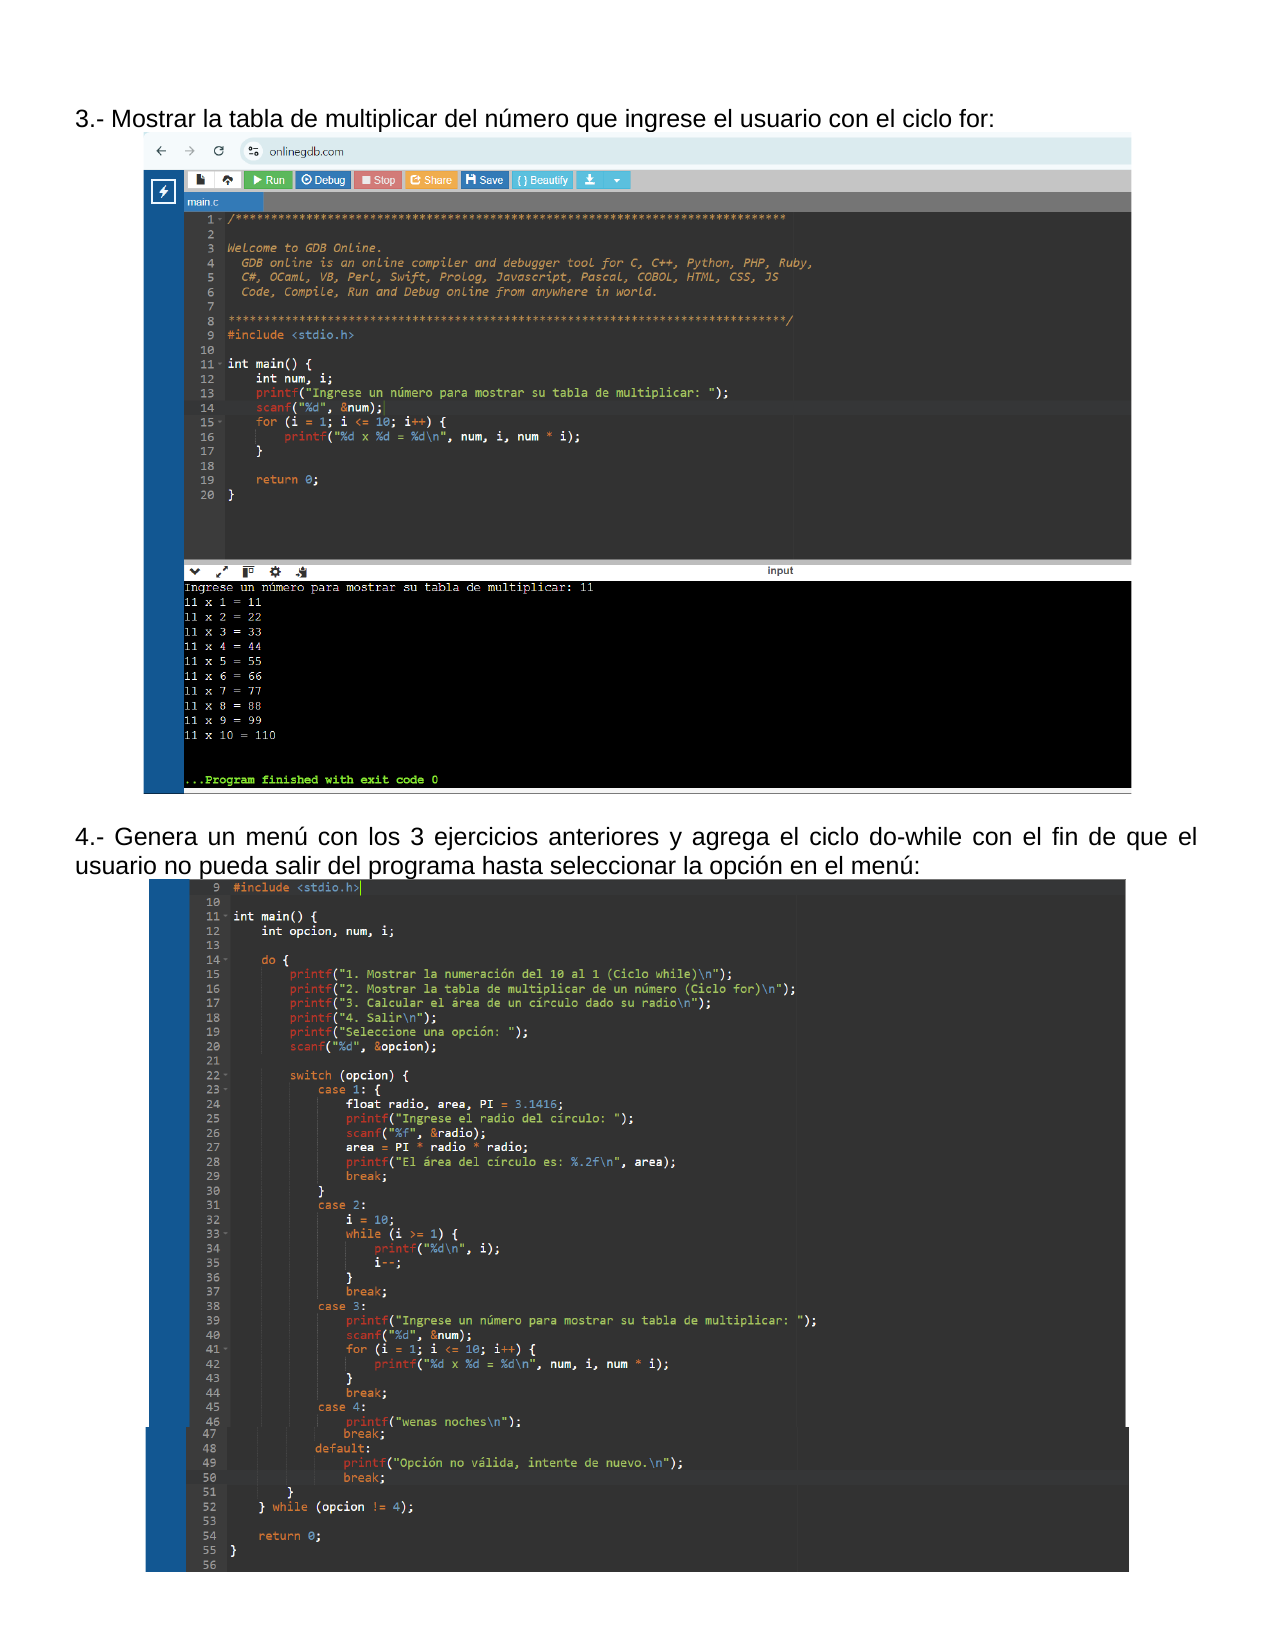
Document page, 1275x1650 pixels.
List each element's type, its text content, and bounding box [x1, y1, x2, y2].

text 3.- Mostrar la tabla de multiplicar del número que ingrese el usuario con el ciclo for: [75, 104, 1200, 132]
text 4.- Genera un menú con los 3 ejercicios anteriores y agrega el ciclo do-while con el fin de que el usuario no pueda salir del programa hasta seleccionar la opción en el menú: [75, 822, 1200, 879]
